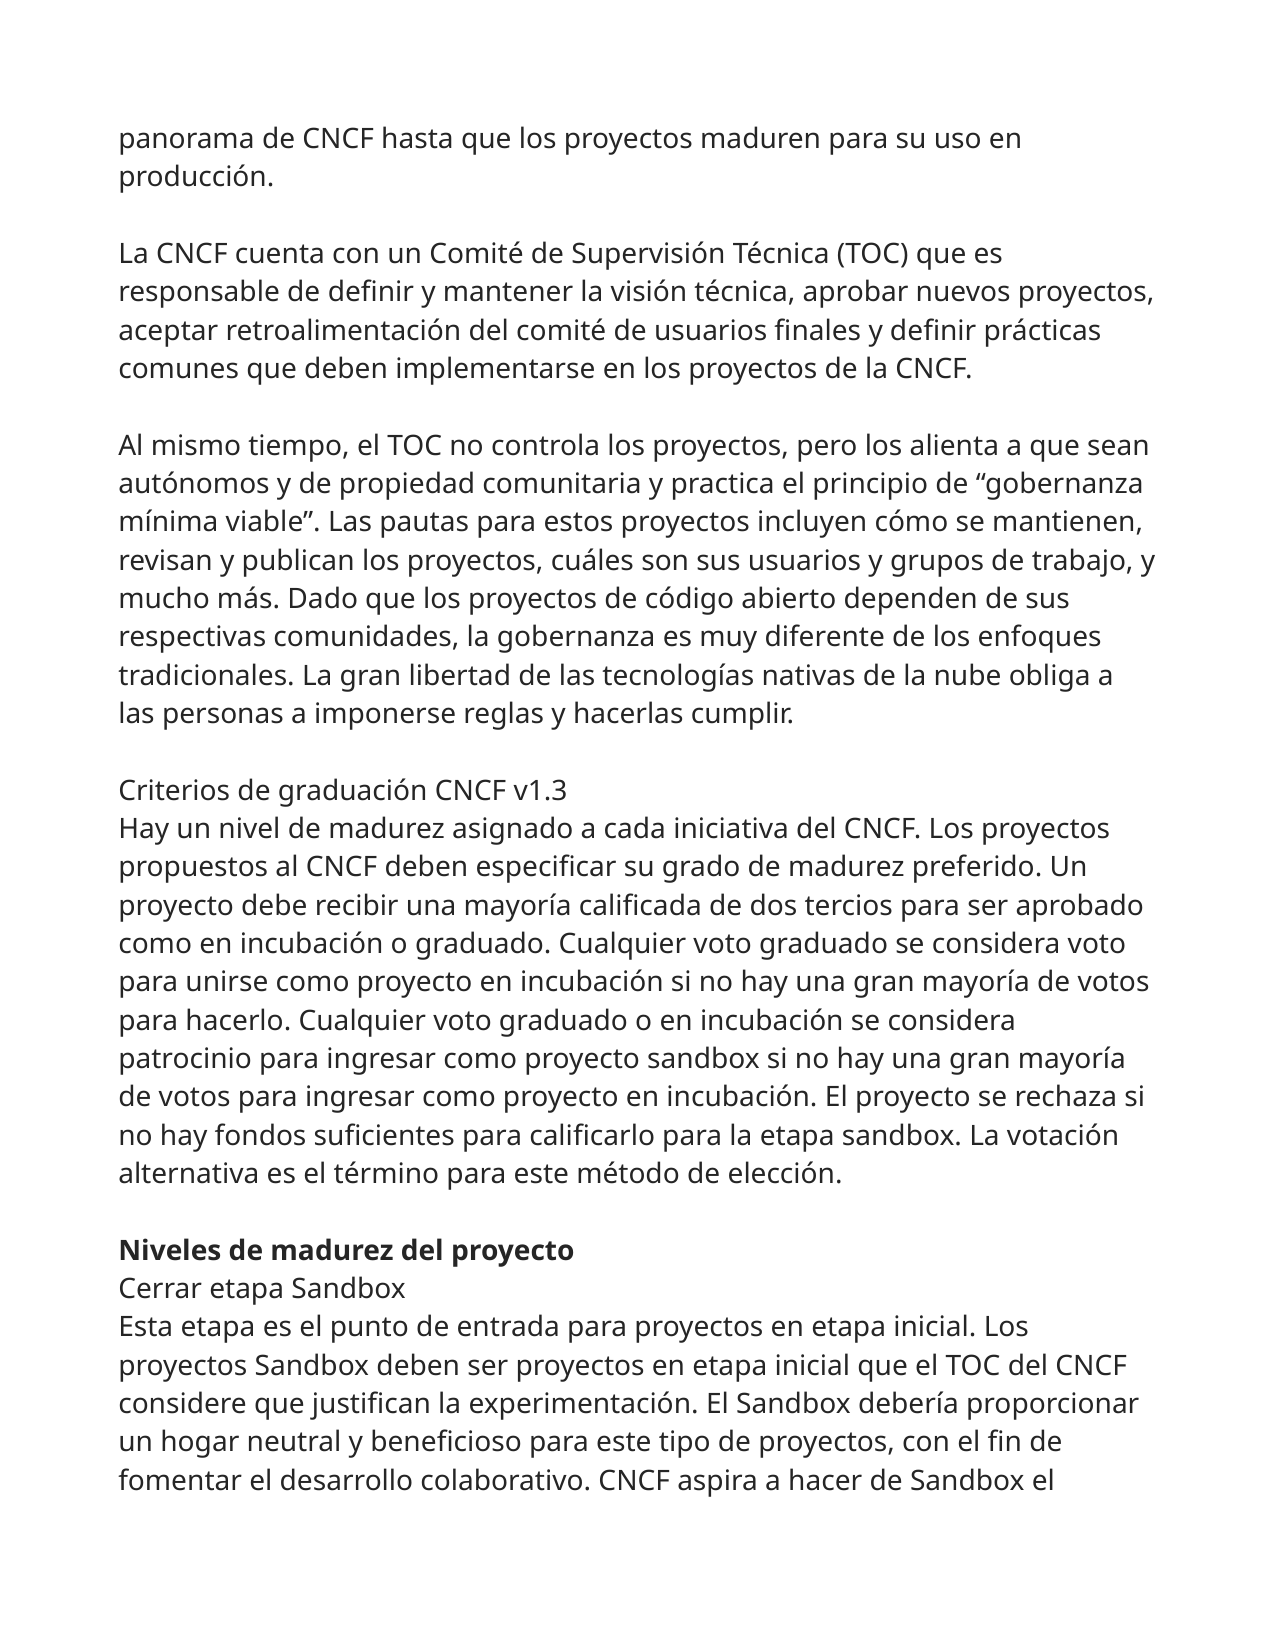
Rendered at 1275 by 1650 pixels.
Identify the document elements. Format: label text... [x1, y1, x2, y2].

text La CNCF cuenta con un Comité de Supervisión Técnica (TOC) que es responsable de definir y mantener la visión técnica, aprobar nuevos proyectos, aceptar retroalimentación del comité de usuarios finales y definir prácticas comunes que deben implementarse en los proyectos de la CNCF. [118, 233, 1157, 386]
text Niveles de madurez del proyecto [118, 1230, 1157, 1268]
text Esta etapa es el punto de entrada para proyectos en etapa inicial. Los proyectos Sandbox deben ser proyectos en etapa inicial que el TOC del CNCF considere que justifican la experimentación. El Sandbox debería proporcionar un hogar neutral y beneficioso para este tipo de proyectos, con el fin de fomentar el desarrollo colaborativo. CNCF aspira a hacer de Sandbox el [118, 1306, 1157, 1498]
text panorama de CNCF hasta que los proyectos maduren para su uso en producción. [118, 118, 1157, 195]
text Al mismo tiempo, el TOC no controla los proyectos, pero los alienta a que sean autónomos y de propiedad comunitaria y practica el principio de “gobernanza mínima viable”. Las pautas para estos proyectos incluyen cómo se mantienen, revisan y publican los proyectos, cuáles son sus usuarios y grupos de trabajo, y mucho más. Dado que los proyectos de código abierto dependen de sus respectivas comunidades, la gobernanza es muy diferente de los enfoques tradicionales. La gran libertad de las tecnologías nativas de la nube obliga a las personas a imponerse reglas y hacerlas cumplir. [118, 425, 1157, 731]
text Hay un nivel de madurez asignado a cada iniciativa del CNCF. Los proyectos propuestos al CNCF deben especificar su grado de madurez preferido. Un proyecto debe recibir una mayoría calificada de dos tercios para ser aprobado como en incubación o graduado. Cualquier voto graduado se considera voto para unirse como proyecto en incubación si no hay una gran mayoría de votos para hacerlo. Cualquier voto graduado o en incubación se considera patrocinio para ingresar como proyecto sandbox si no hay una gran mayoría de votos para ingresar como proyecto en incubación. El proyecto se rechaza si no hay fondos suficientes para calificarlo para la etapa sandbox. La votación alternativa es el término para este método de elección. [118, 808, 1157, 1191]
text Cerrar etapa Sandbox [118, 1268, 1157, 1306]
text Criterios de graduación CNCF v1.3 [118, 770, 1157, 808]
